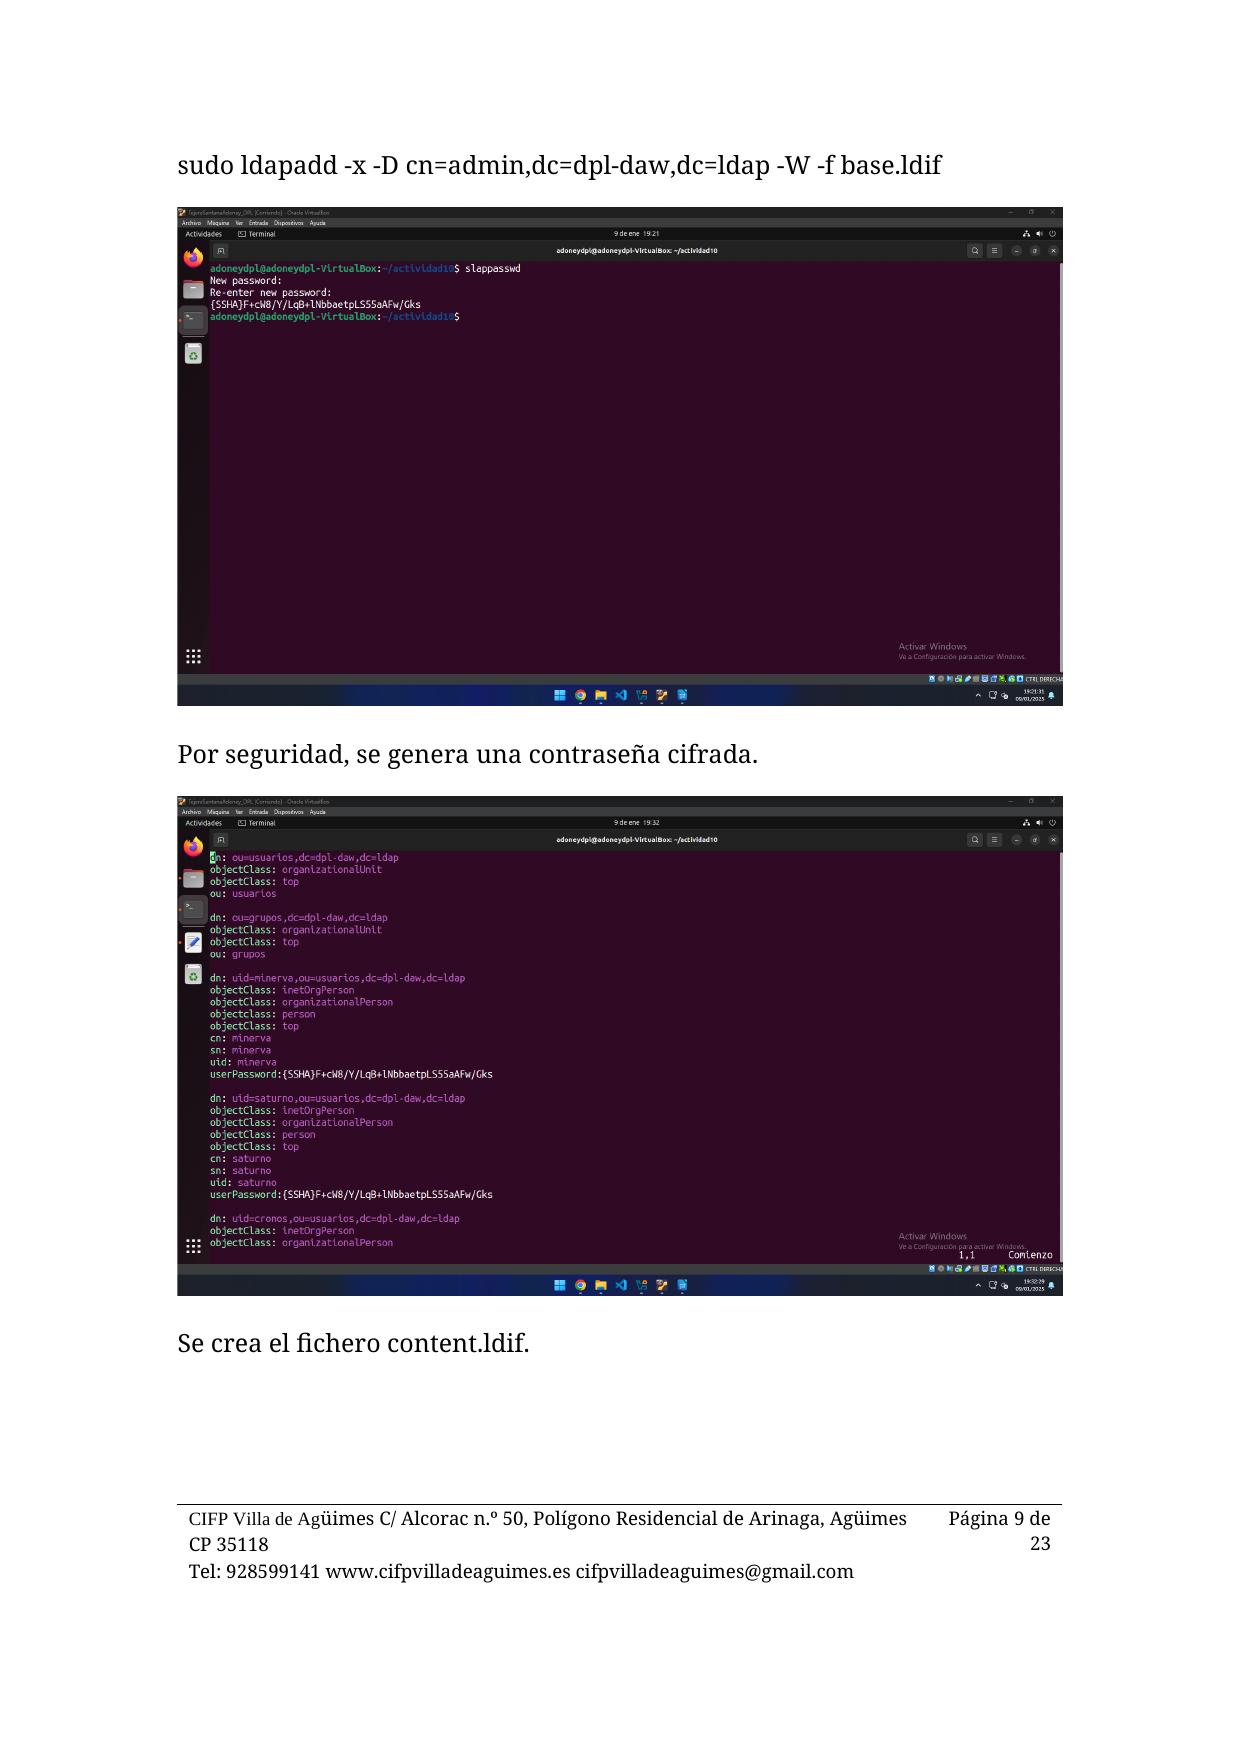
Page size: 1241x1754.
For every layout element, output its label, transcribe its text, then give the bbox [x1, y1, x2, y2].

picture [177, 207, 1063, 706]
picture [177, 796, 1063, 1296]
text Por seguridad, se genera una contraseña cifrada. [177, 706, 1063, 771]
text Se crea el fichero content.ldif. [177, 1296, 1063, 1360]
text sudo ldapadd -x -D cn=admin,dc=dpl-daw,dc=ldap -W -f base.ldif [177, 148, 1063, 182]
